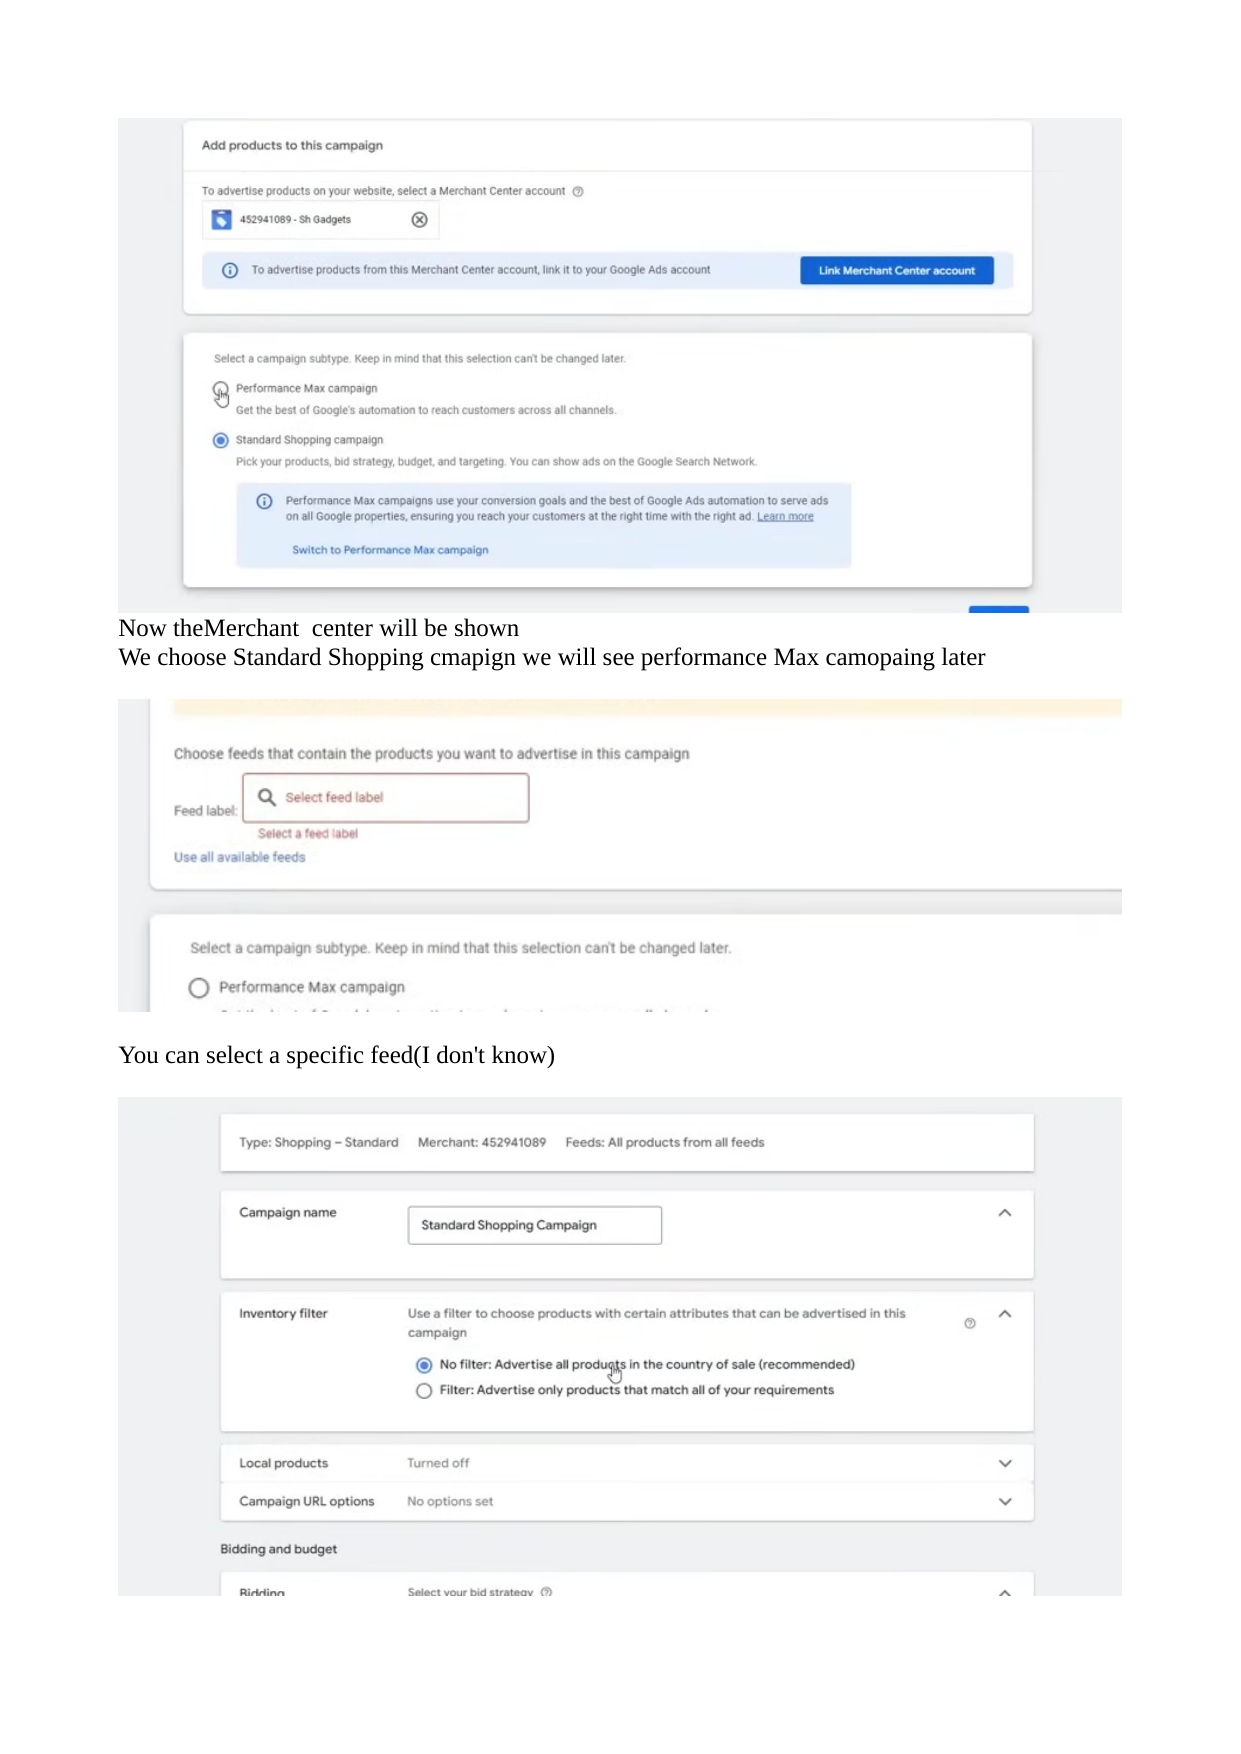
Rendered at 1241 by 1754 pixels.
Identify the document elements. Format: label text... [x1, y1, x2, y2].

picture [118, 1097, 1122, 1596]
picture [118, 118, 1122, 613]
text You can select a specific feed(I don't know) [118, 1040, 1122, 1069]
text We choose Standard Shopping cmapign we will see performance Max camopaing later [118, 642, 1122, 671]
picture [118, 699, 1122, 1012]
text Now theMerchant center will be shown [118, 613, 1122, 642]
